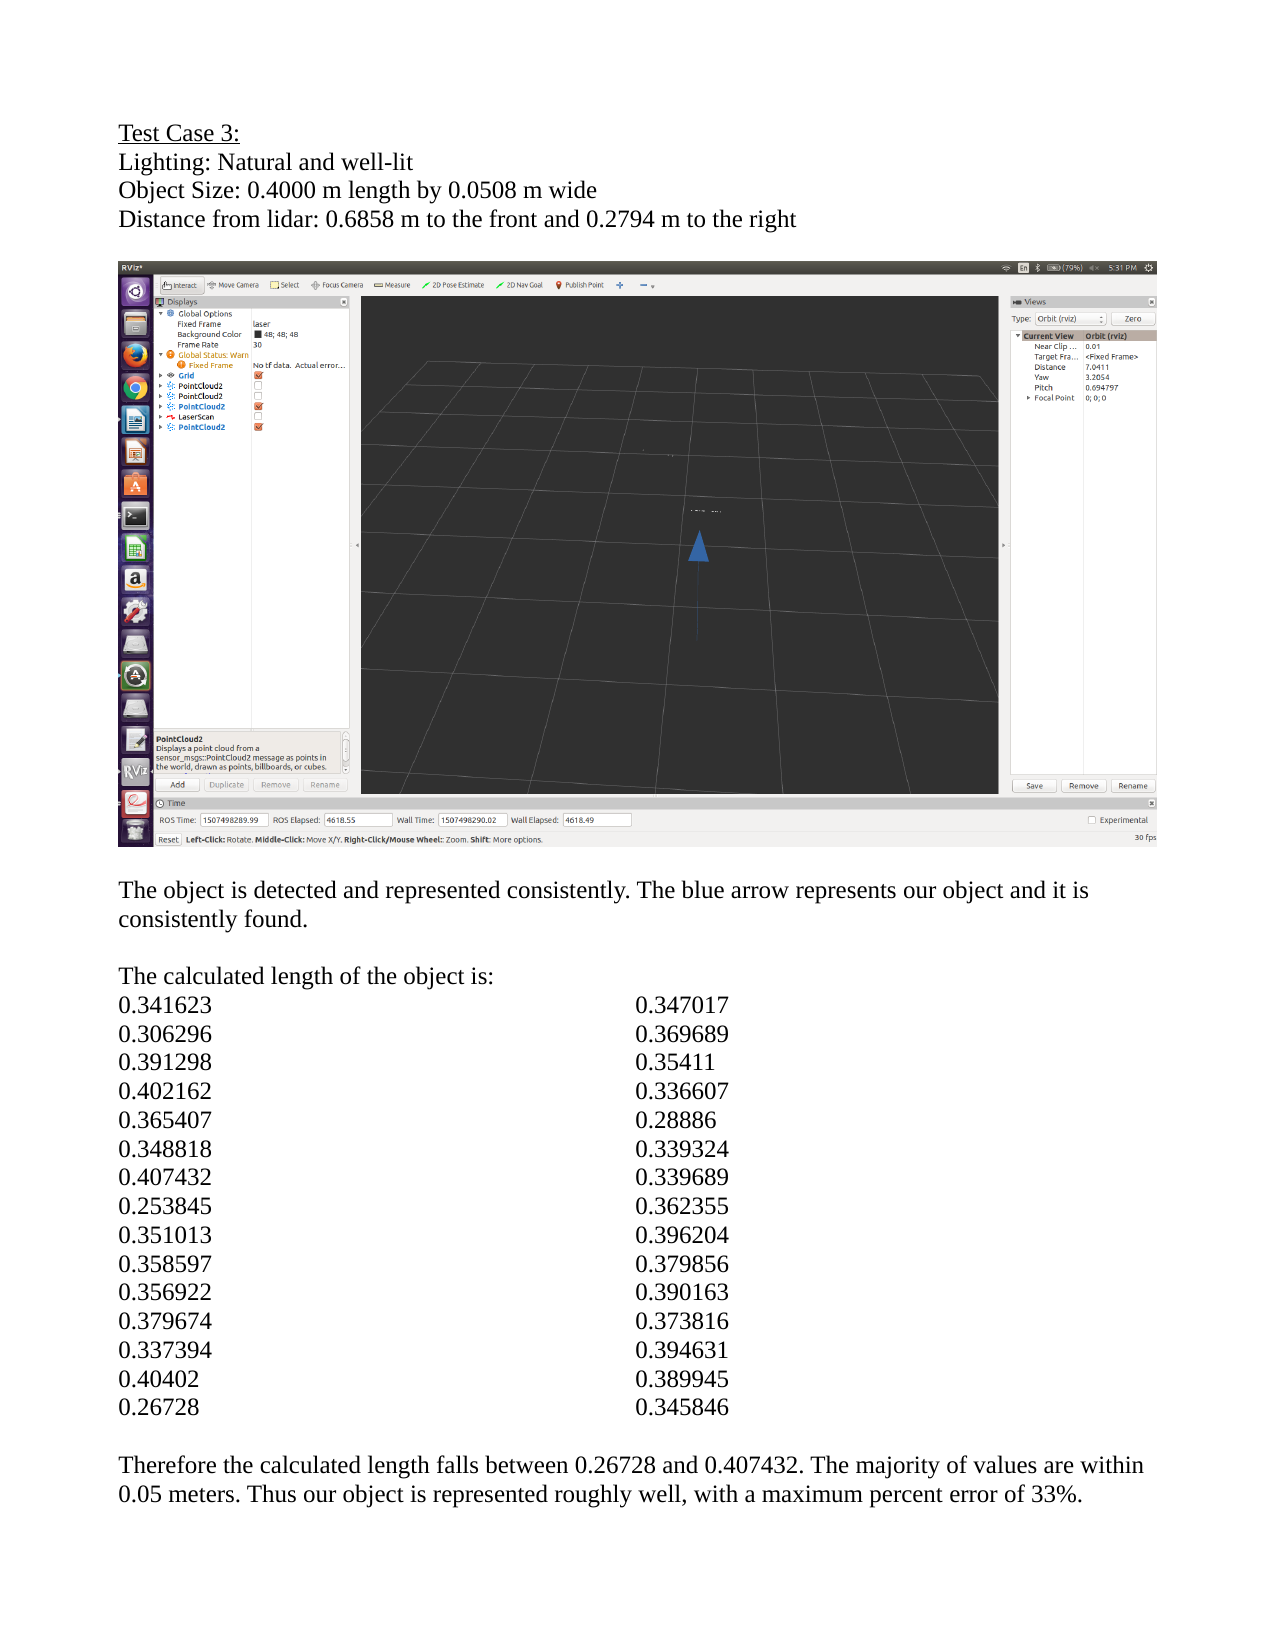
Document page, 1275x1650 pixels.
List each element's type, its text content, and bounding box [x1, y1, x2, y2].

text 0.356922 0.390163 [118, 1277, 1157, 1306]
text 0.337394 0.394631 [118, 1335, 1157, 1364]
text The object is detected and represented consistently. The blue arrow represents our object and it is consistently found. [118, 875, 1157, 932]
text 0.391298 0.35411 [118, 1047, 1157, 1076]
text 0.348818 0.339324 [118, 1134, 1157, 1162]
text 0.402162 0.336607 [118, 1076, 1157, 1105]
text 0.379674 0.373816 [118, 1306, 1157, 1335]
text 0.358597 0.379856 [118, 1249, 1157, 1277]
text Therefore the calculated length falls between 0.26728 and 0.407432. The majority of values are within 0.05 meters. Thus our object is represented roughly well, with a maximum percent error of 33%. [118, 1450, 1157, 1507]
text Object Size: 0.4000 m length by 0.0508 m wide [118, 176, 1157, 204]
text 0.26728 0.345846 [118, 1392, 1157, 1421]
text 0.341623 0.347017 [118, 990, 1157, 1019]
text 0.407432 0.339689 [118, 1162, 1157, 1191]
text Distance from lidar: 0.6858 m to the front and 0.2794 m to the right [118, 204, 1157, 233]
text 0.365407 0.28886 [118, 1105, 1157, 1134]
text 0.253845 0.362355 [118, 1191, 1157, 1220]
text 0.306296 0.369689 [118, 1019, 1157, 1047]
picture [118, 261, 1157, 847]
text 0.351013 0.396204 [118, 1220, 1157, 1249]
text Test Case 3: [118, 118, 1157, 147]
text 0.40402 0.389945 [118, 1364, 1157, 1392]
text Lighting: Natural and well-lit [118, 147, 1157, 176]
text The calculated length of the object is: [118, 961, 1157, 990]
